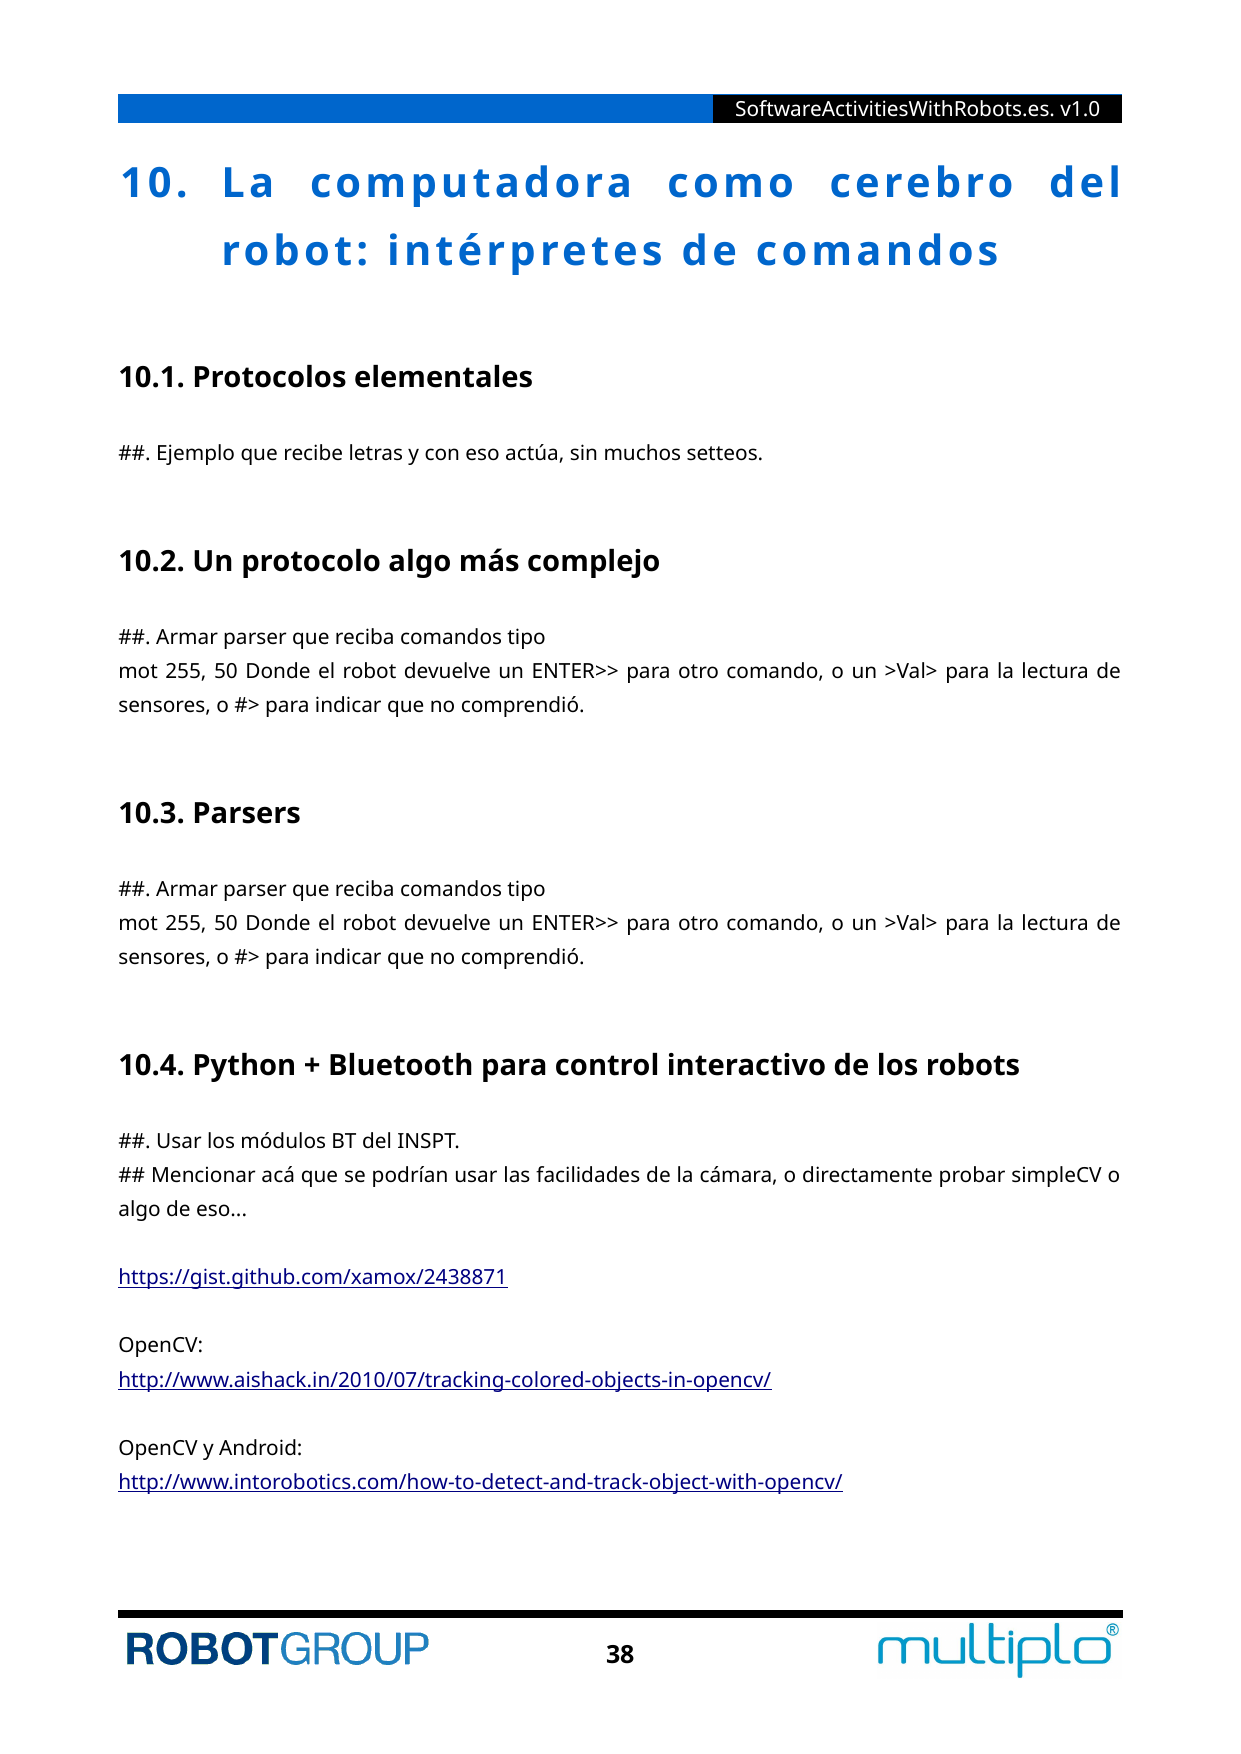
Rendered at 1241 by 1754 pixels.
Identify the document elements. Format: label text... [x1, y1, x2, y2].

text 10. La computadora como cerebro del robot: intérpretes de comandos [120, 152, 1122, 277]
text ##. Armar parser que reciba comandos tipo [118, 874, 1122, 903]
text 10.3. Parsers [118, 793, 1122, 832]
text mot 255, 50 Donde el robot devuelve un ENTER>> para otro comando, o un >Val> para la lectura de sensores, o #> para indicar que no comprendió. [118, 908, 1122, 971]
text ##. Usar los módulos BT del INSPT. [118, 1126, 1122, 1155]
picture [877, 1622, 1123, 1679]
text ##. Armar parser que reciba comandos tipo [118, 622, 1122, 651]
text ##. Ejemplo que recibe letras y con eso actúa, sin muchos setteos. [118, 438, 1122, 467]
text 10.2. Un protocolo algo más complejo [118, 541, 1122, 580]
text https://gist.github.com/xamox/2438871 [118, 1262, 1122, 1291]
text http://www.intorobotics.com/how-to-detect-and-track-object-with-opencv/ [118, 1467, 1122, 1495]
text 10.1. Protocolos elementales [118, 357, 1122, 396]
picture [118, 1622, 434, 1673]
text OpenCV: [118, 1331, 1122, 1359]
text http://www.aishack.in/2010/07/tracking-colored-objects-in-opencv/ [118, 1365, 1122, 1393]
text OpenCV y Android: [118, 1433, 1122, 1461]
text mot 255, 50 Donde el robot devuelve un ENTER>> para otro comando, o un >Val> para la lectura de sensores, o #> para indicar que no comprendió. [118, 656, 1122, 719]
text 10.4. Python + Bluetooth para control interactivo de los robots [118, 1044, 1122, 1084]
text ## Mencionar acá que se podrían usar las facilidades de la cámara, o directamente probar simpleCV o algo de eso... [118, 1160, 1122, 1223]
